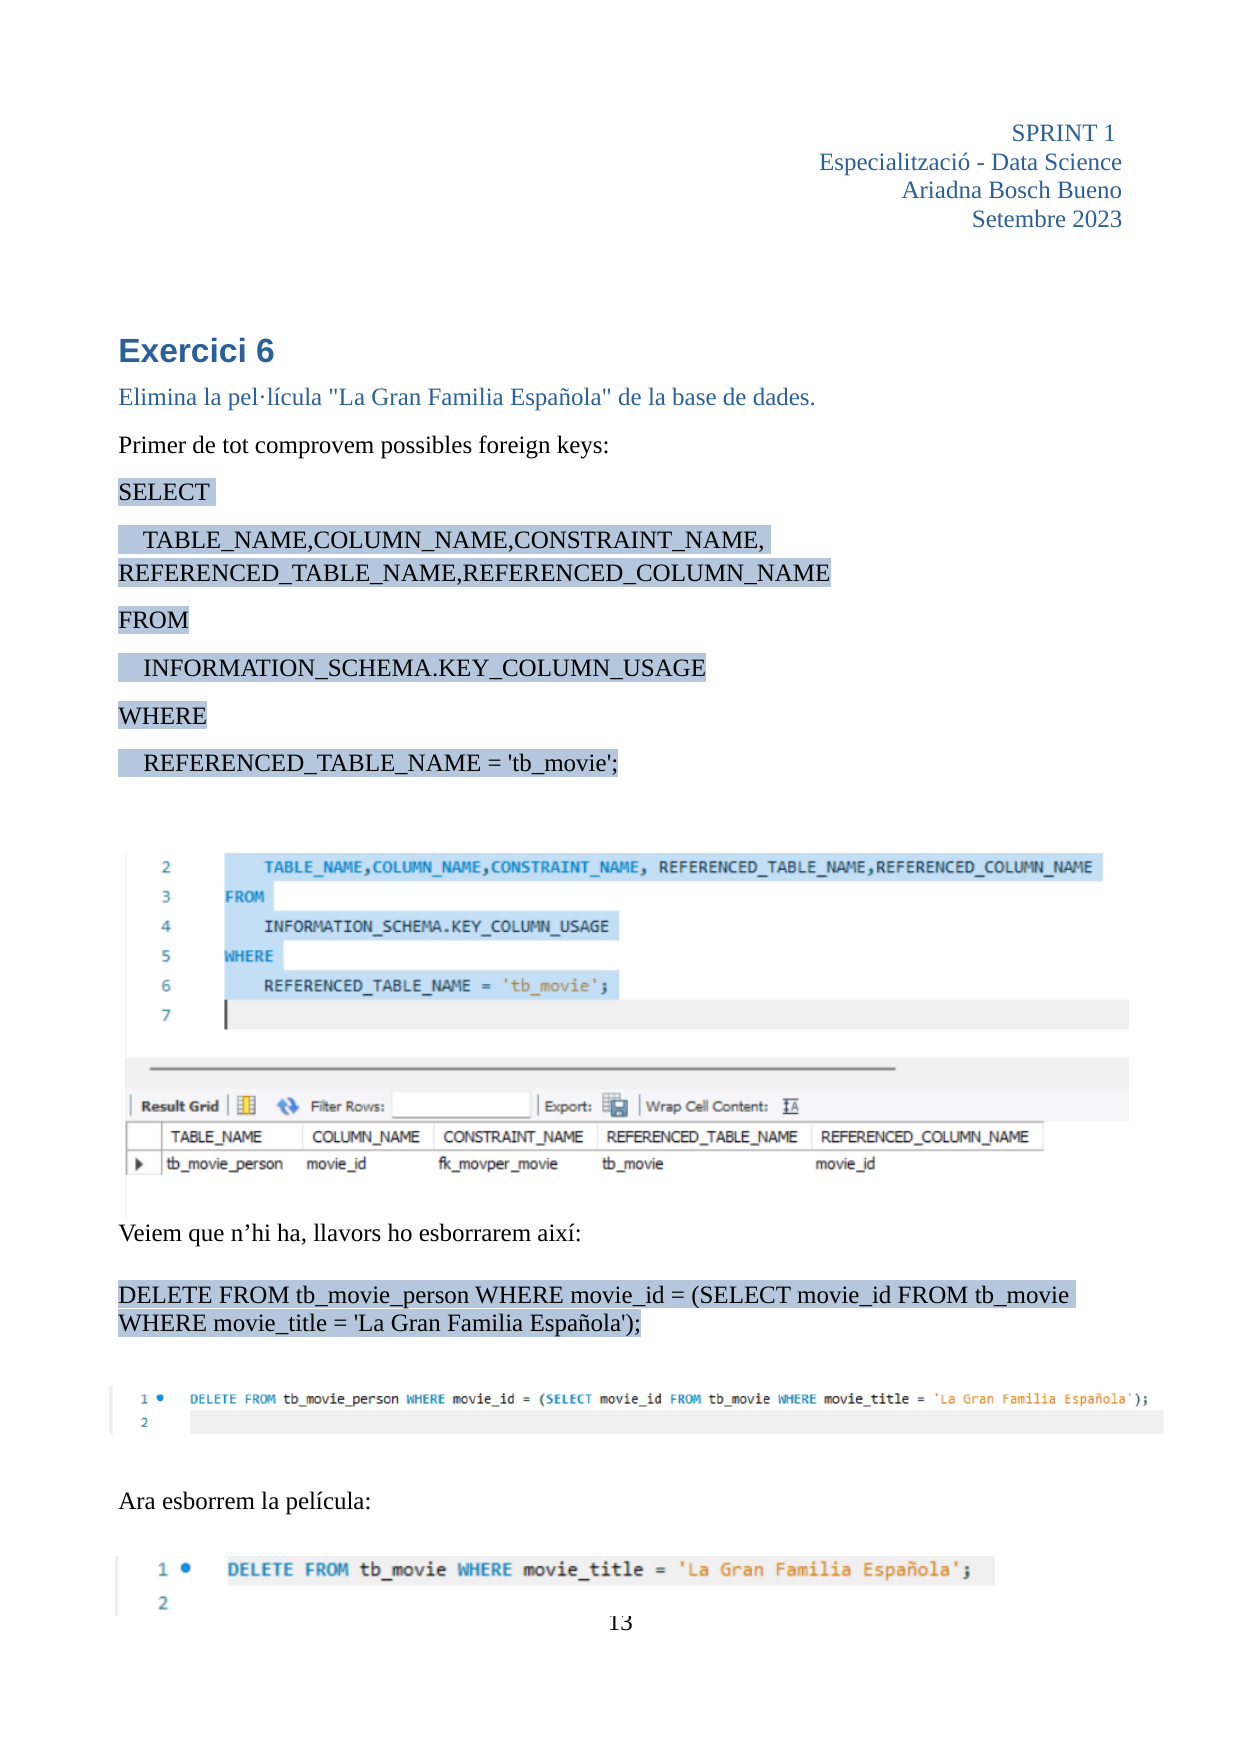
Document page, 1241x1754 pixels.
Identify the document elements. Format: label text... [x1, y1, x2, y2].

picture [115, 1556, 995, 1616]
subtitle DELETE FROM tb_movie_person WHERE movie_id = (SELECT movie_id FROM tb_movie WHERE movie_title = 'La Gran Familia Española'); [118, 1280, 1122, 1337]
picture [125, 853, 1129, 1218]
subtitle Ara esborrem la película: [118, 1486, 1122, 1515]
subtitle INFORMATION_SCHEMA.KEY_COLUMN_USAGE [118, 653, 1122, 682]
subtitle Exercici 6 [118, 331, 1122, 370]
text Elimina la pel·lícula "La Gran Familia Española" de la base de dades. [118, 382, 1122, 411]
subtitle WHERE [118, 701, 1122, 729]
subtitle SELECT [118, 477, 1122, 506]
picture [109, 1385, 1164, 1435]
subtitle Primer de tot comprovem possibles foreign keys: [118, 430, 1122, 458]
subtitle TABLE_NAME,COLUMN_NAME,CONSTRAINT_NAME, REFERENCED_TABLE_NAME,REFERENCED_COLUMN_NAME [118, 525, 1122, 587]
subtitle Veiem que n’hi ha, llavors ho esborrarem així: [118, 864, 1122, 1246]
subtitle FROM [118, 606, 1122, 634]
subtitle REFERENCED_TABLE_NAME = 'tb_movie'; [118, 748, 1122, 777]
